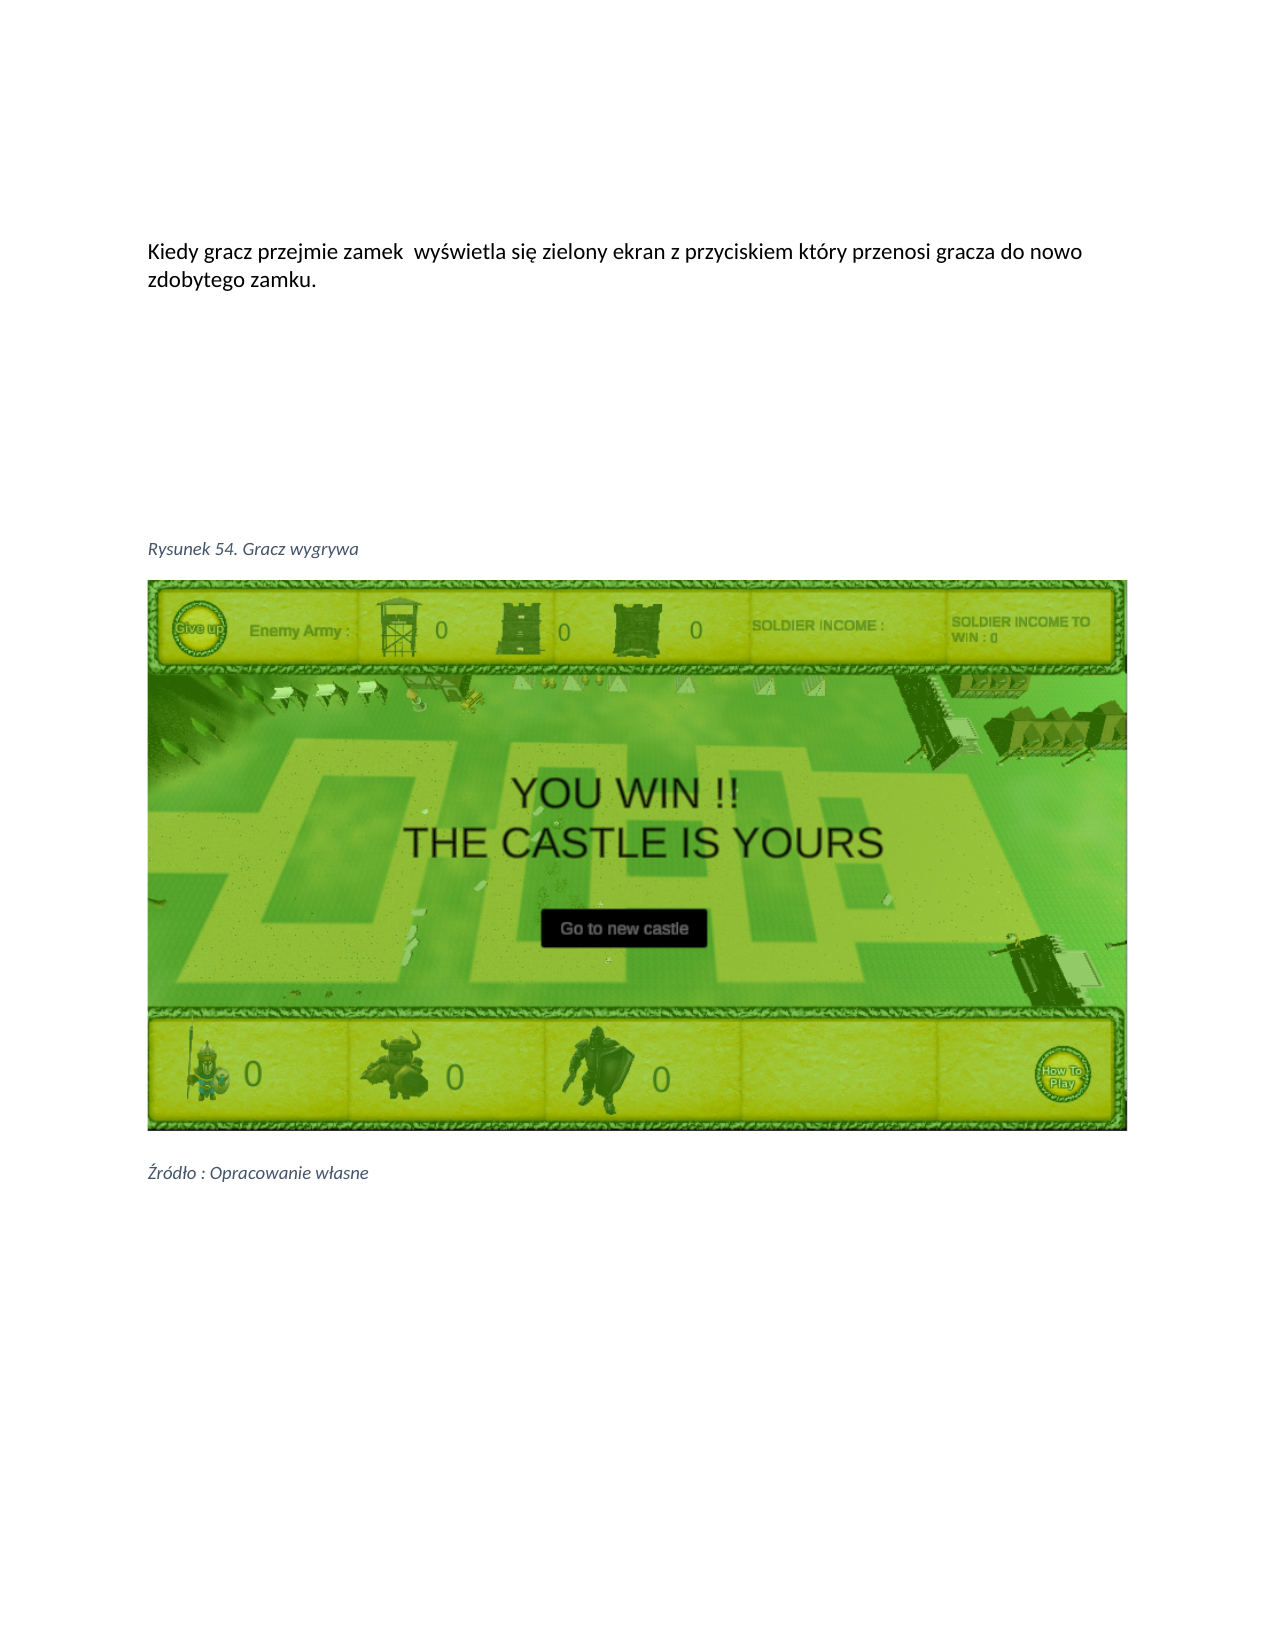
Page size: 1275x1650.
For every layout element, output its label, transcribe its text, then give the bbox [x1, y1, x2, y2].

text Źródło : Opracowanie własne [148, 1161, 1127, 1184]
text Rysunek 54. Gracz wygrywa [148, 537, 1127, 560]
text Kiedy gracz przejmie zamek wyświetla się zielony ekran z przyciskiem który przenosi gracza do nowo zdobytego zamku. [148, 237, 1127, 293]
